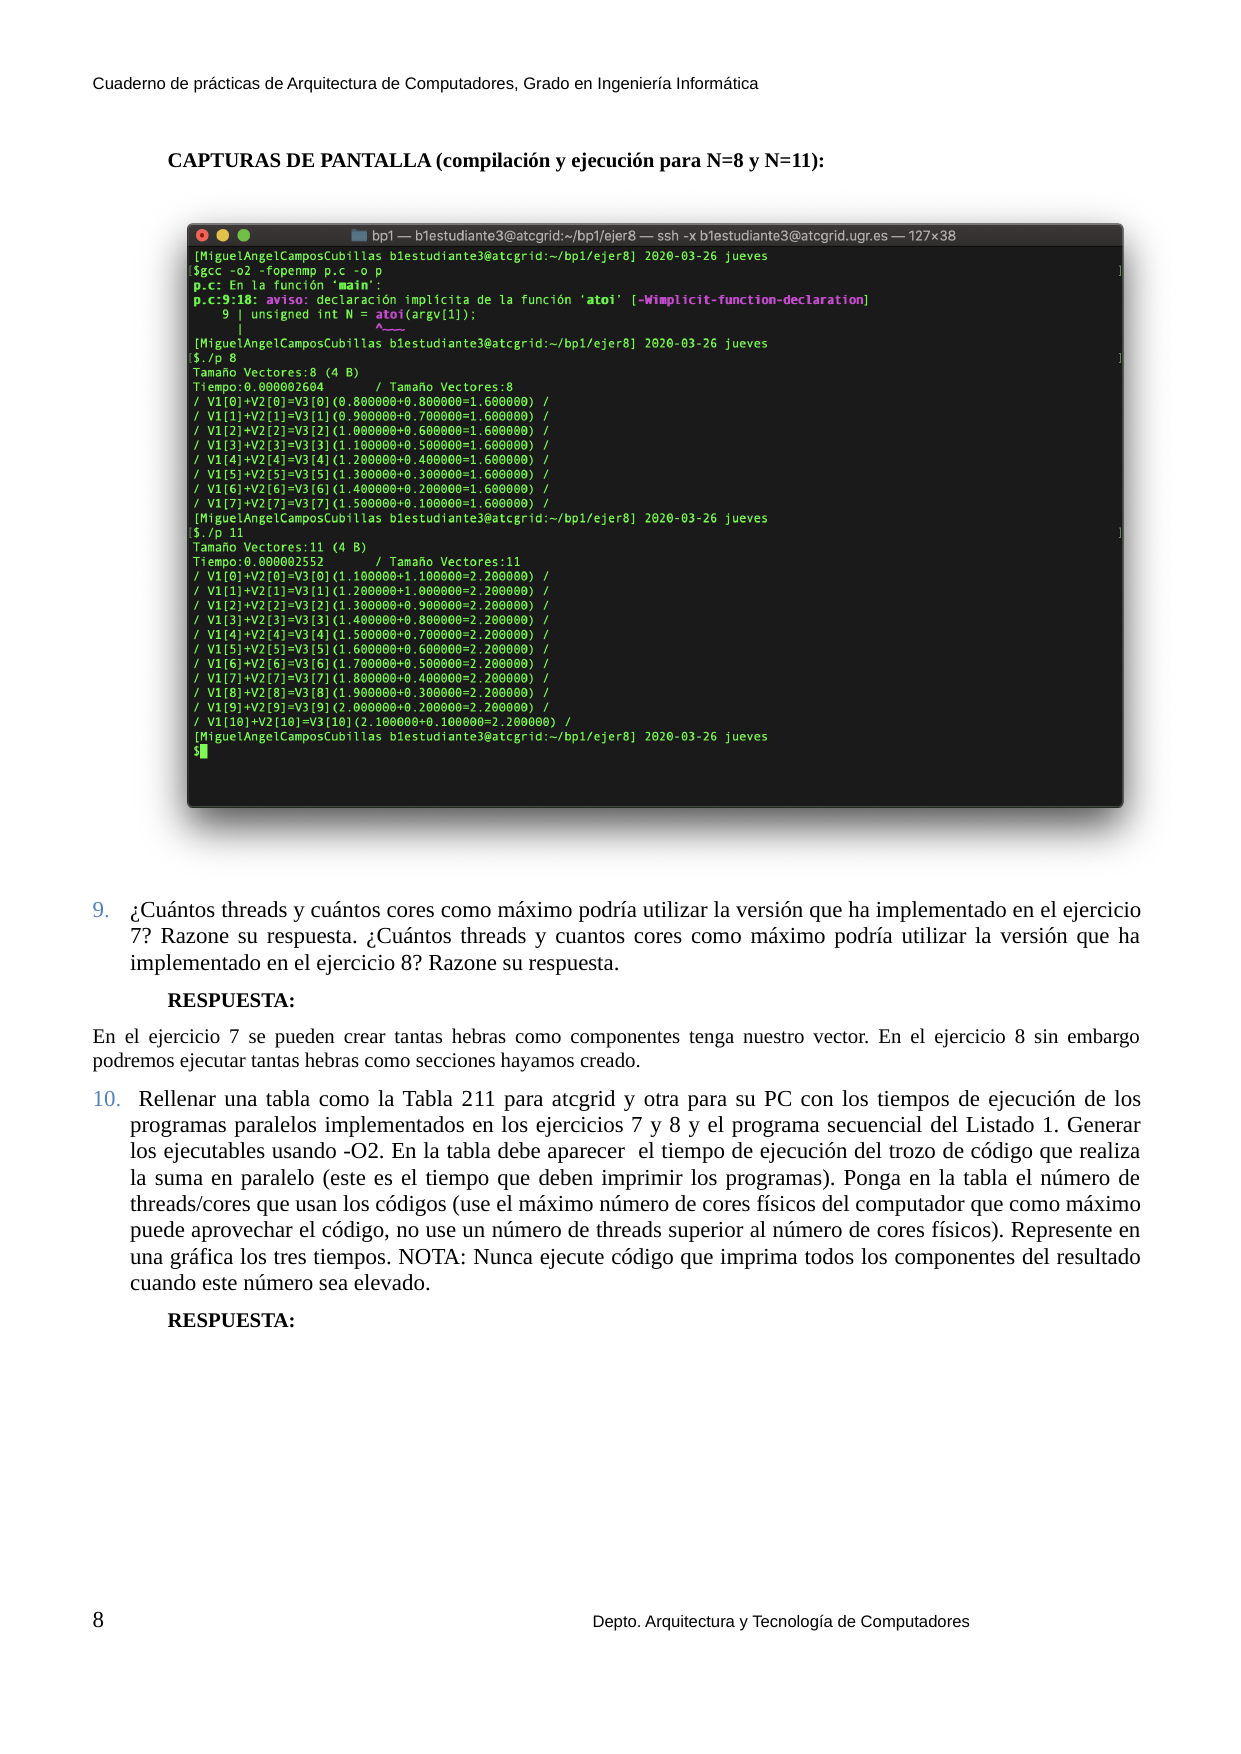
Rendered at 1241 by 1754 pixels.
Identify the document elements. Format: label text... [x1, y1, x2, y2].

list ¿Cuántos threads y cuántos cores como máximo podría utilizar la versión que ha implementado en el ejercicio 7? Razone su respuesta. ¿Cuántos threads y cuantos cores como máximo podría utilizar la versión que ha implementado en el ejercicio 8? Razone su respuesta. [92, 896, 1143, 975]
text RESPUESTA: [167, 987, 1143, 1012]
text CAPTURAS DE PANTALLA (compilación y ejecución para N=8 y N=11): [167, 148, 1143, 172]
text RESPUESTA: [167, 1308, 1143, 1332]
list Rellenar una tabla como la Tabla 2 para atcgrid y otra para su PC con los tiempos de ejecución de los programas paralelos implementados en los ejercicios 7 y 8 y el programa secuencial del Listado 1. Generar los ejecutables usando -O2. En la tabla debe aparecer el tiempo de ejecución del trozo de código que realiza la suma en paralelo (este es el tiempo que deben imprimir los programas). Ponga en la tabla el número de threads/cores que usan los códigos (use el máximo número de cores físicos del computador que como máximo puede aprovechar el código, no use un número de threads superior al número de cores físicos). Represente en una gráfica los tres tiempos. NOTA: Nunca ejecute código que imprima todos los componentes del resultado cuando este número sea elevado. [92, 1085, 1143, 1296]
text En el ejercicio 7 se pueden crear tantas hebras como componentes tenga nuestro vector. En el ejercicio 8 sin embargo podremos ejecutar tantas hebras como secciones hayamos creado. [92, 1024, 1143, 1072]
